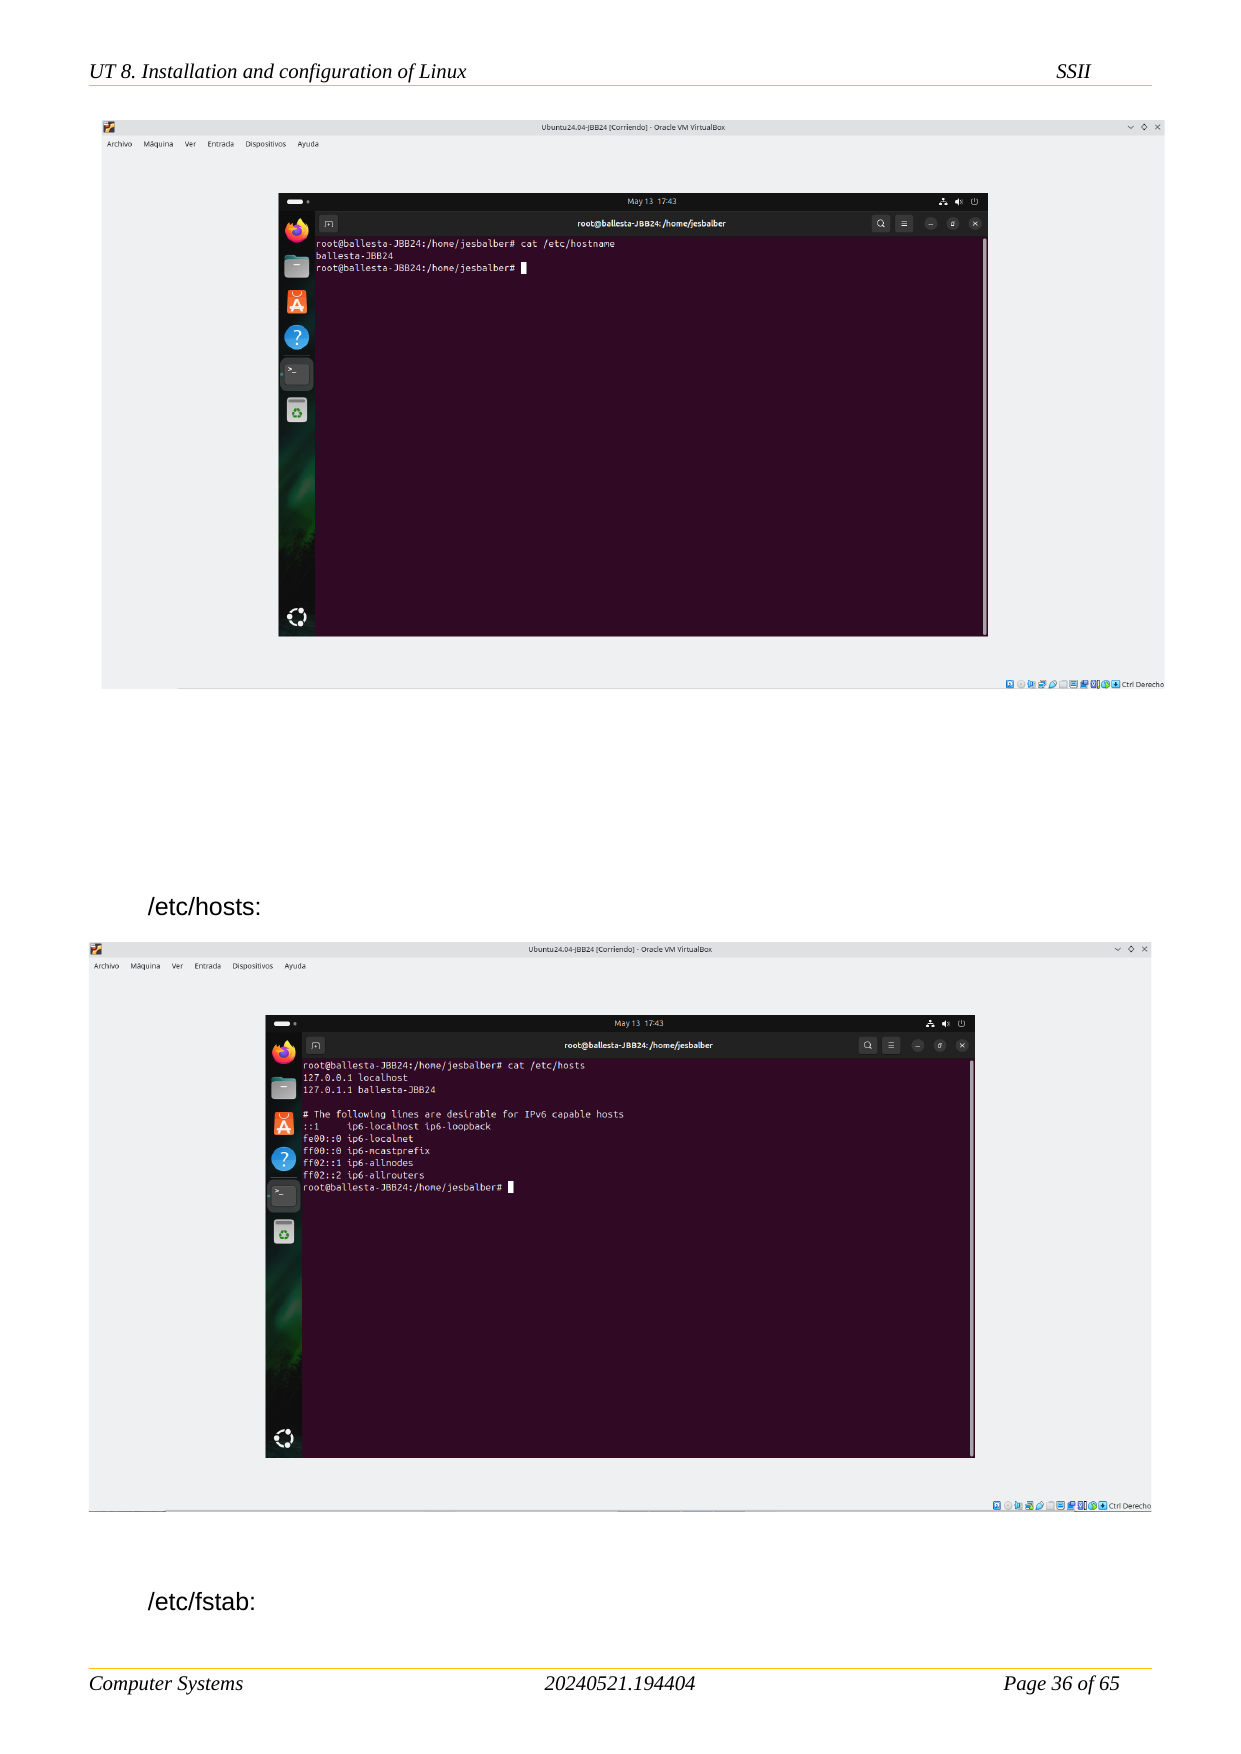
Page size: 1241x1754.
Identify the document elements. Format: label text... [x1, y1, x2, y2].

picture [101, 119, 1165, 689]
picture [88, 941, 1152, 1512]
text /etc/hosts: [89, 892, 1152, 921]
text /etc/fstab: [89, 1587, 1152, 1616]
